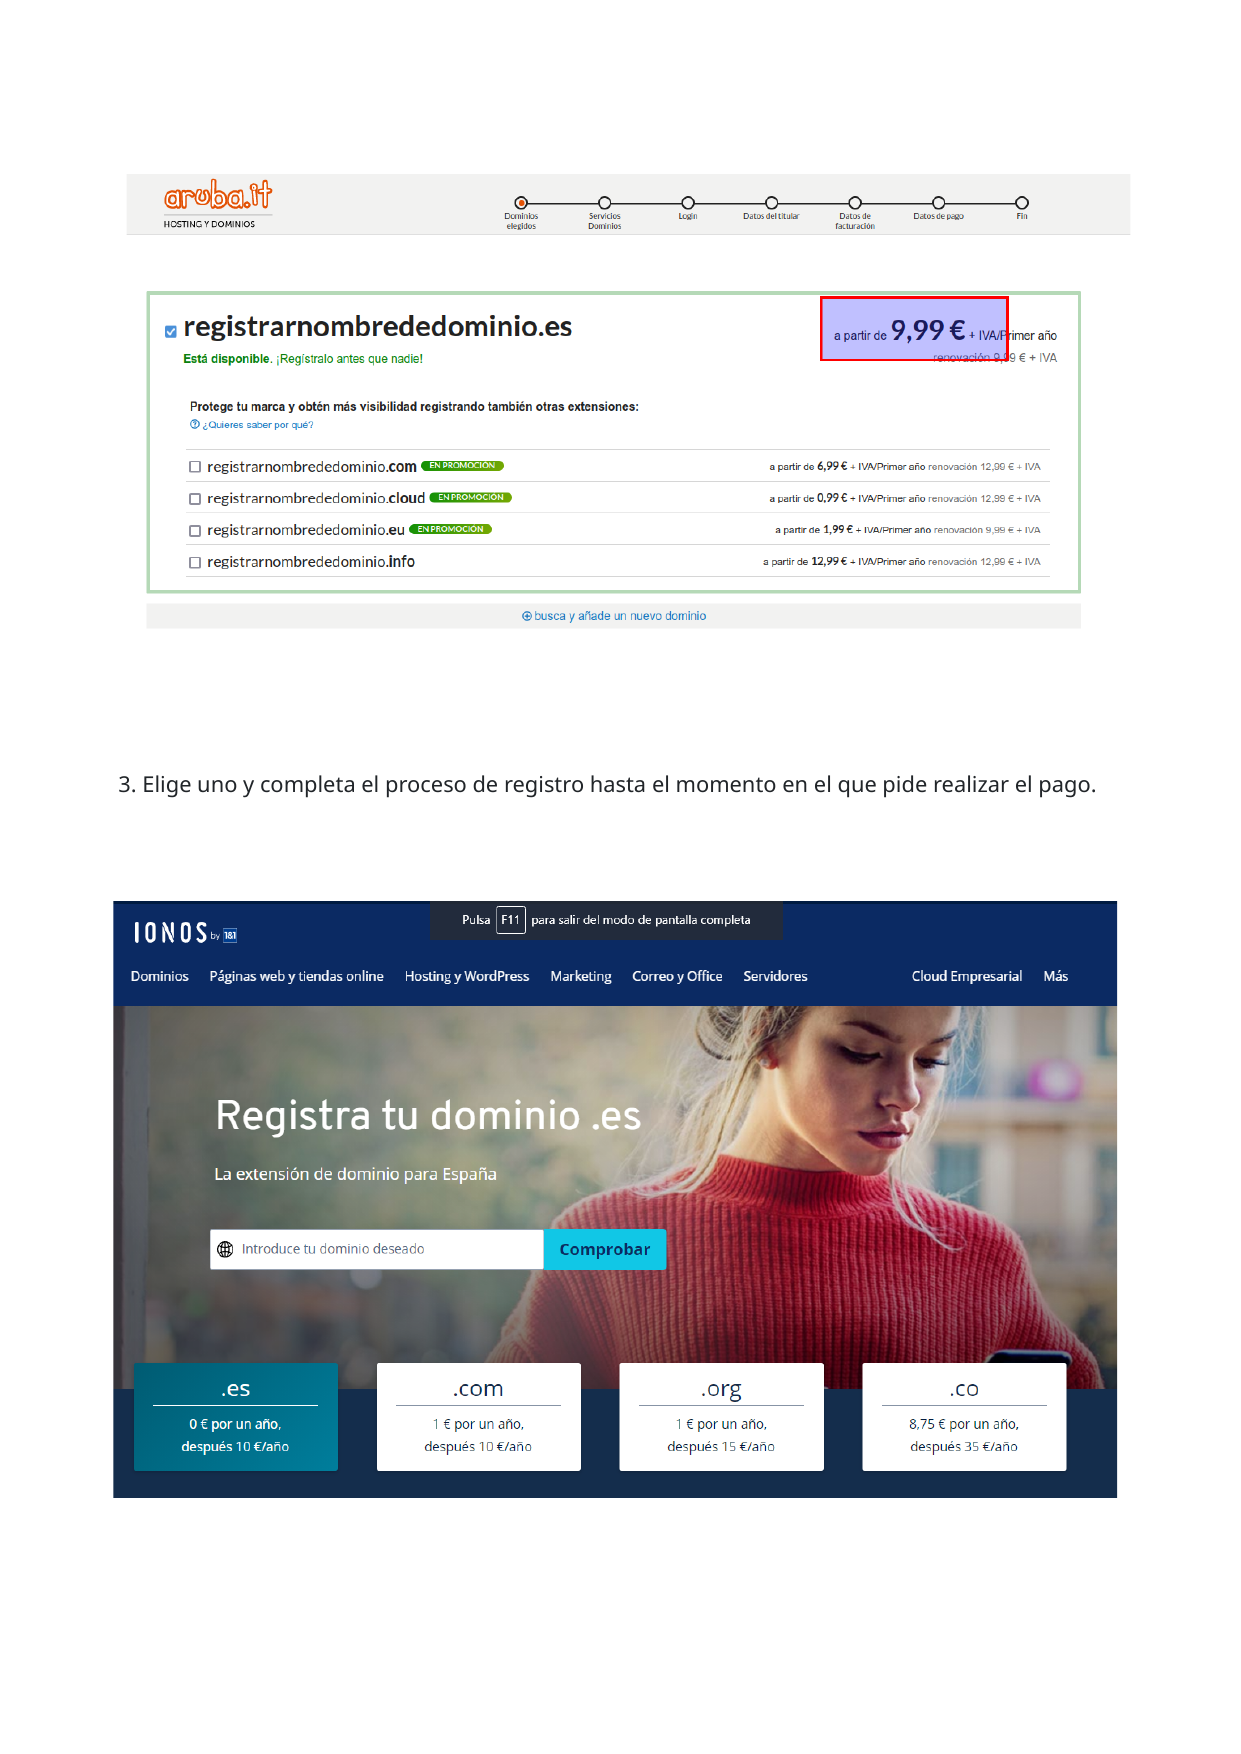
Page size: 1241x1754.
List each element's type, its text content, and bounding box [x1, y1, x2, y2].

text 3. Elige uno y completa el proceso de registro hasta el momento en el que pide realizar el pago. [118, 769, 1122, 799]
picture [113, 901, 1118, 1498]
picture [126, 174, 1131, 654]
